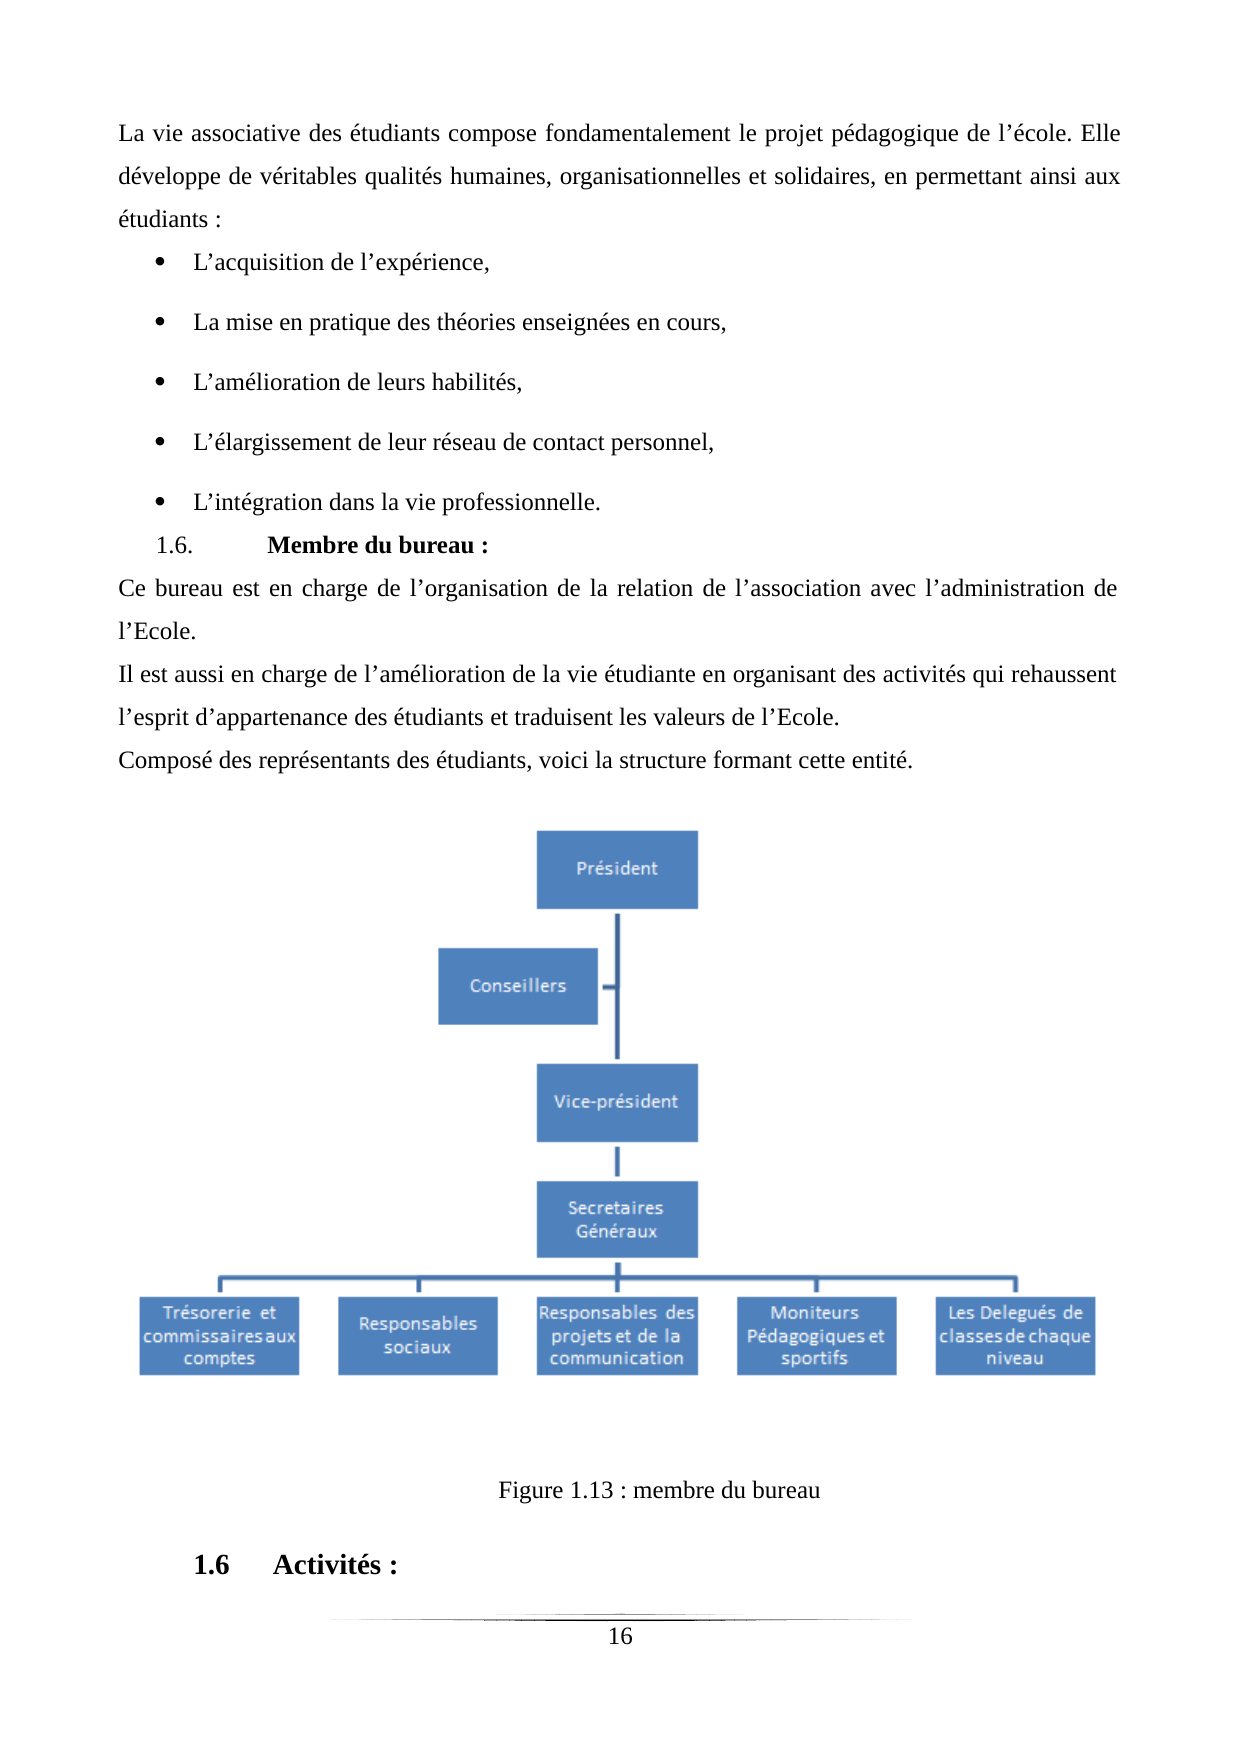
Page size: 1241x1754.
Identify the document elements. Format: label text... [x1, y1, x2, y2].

picture [171, 1613, 1069, 1622]
text Composé des représentants des étudiants, voici la structure formant cette entité. [118, 745, 1119, 774]
text Ce bureau est en charge de l’organisation de la relation de l’association avec l’administration de l’Ecole. [118, 573, 1119, 645]
list Membre du bureau : [156, 530, 1122, 558]
text Figure 1.13 : membre du bureau [196, 1475, 1122, 1503]
list Activités : [193, 1547, 1122, 1581]
list L’acquisition de l’expérience, [156, 247, 1122, 276]
list L’élargissement de leur réseau de contact personnel, [156, 427, 1122, 456]
list La mise en pratique des théories enseignées en cours, [156, 307, 1122, 336]
list L’intégration dans la vie professionnelle. [156, 487, 1122, 515]
text Il est aussi en charge de l’amélioration de la vie étudiante en organisant des activités qui rehaussent l’esprit d’appartenance des étudiants et traduisent les valeurs de l’Ecole. [118, 659, 1119, 731]
list L’amélioration de leurs habilités, [156, 367, 1122, 396]
picture [118, 817, 1116, 1402]
text La vie associative des étudiants compose fondamentalement le projet pédagogique de l’école. Elle développe de véritables qualités humaines, organisationnelles et solidaires, en permettant ainsi aux étudiants : [118, 118, 1122, 233]
